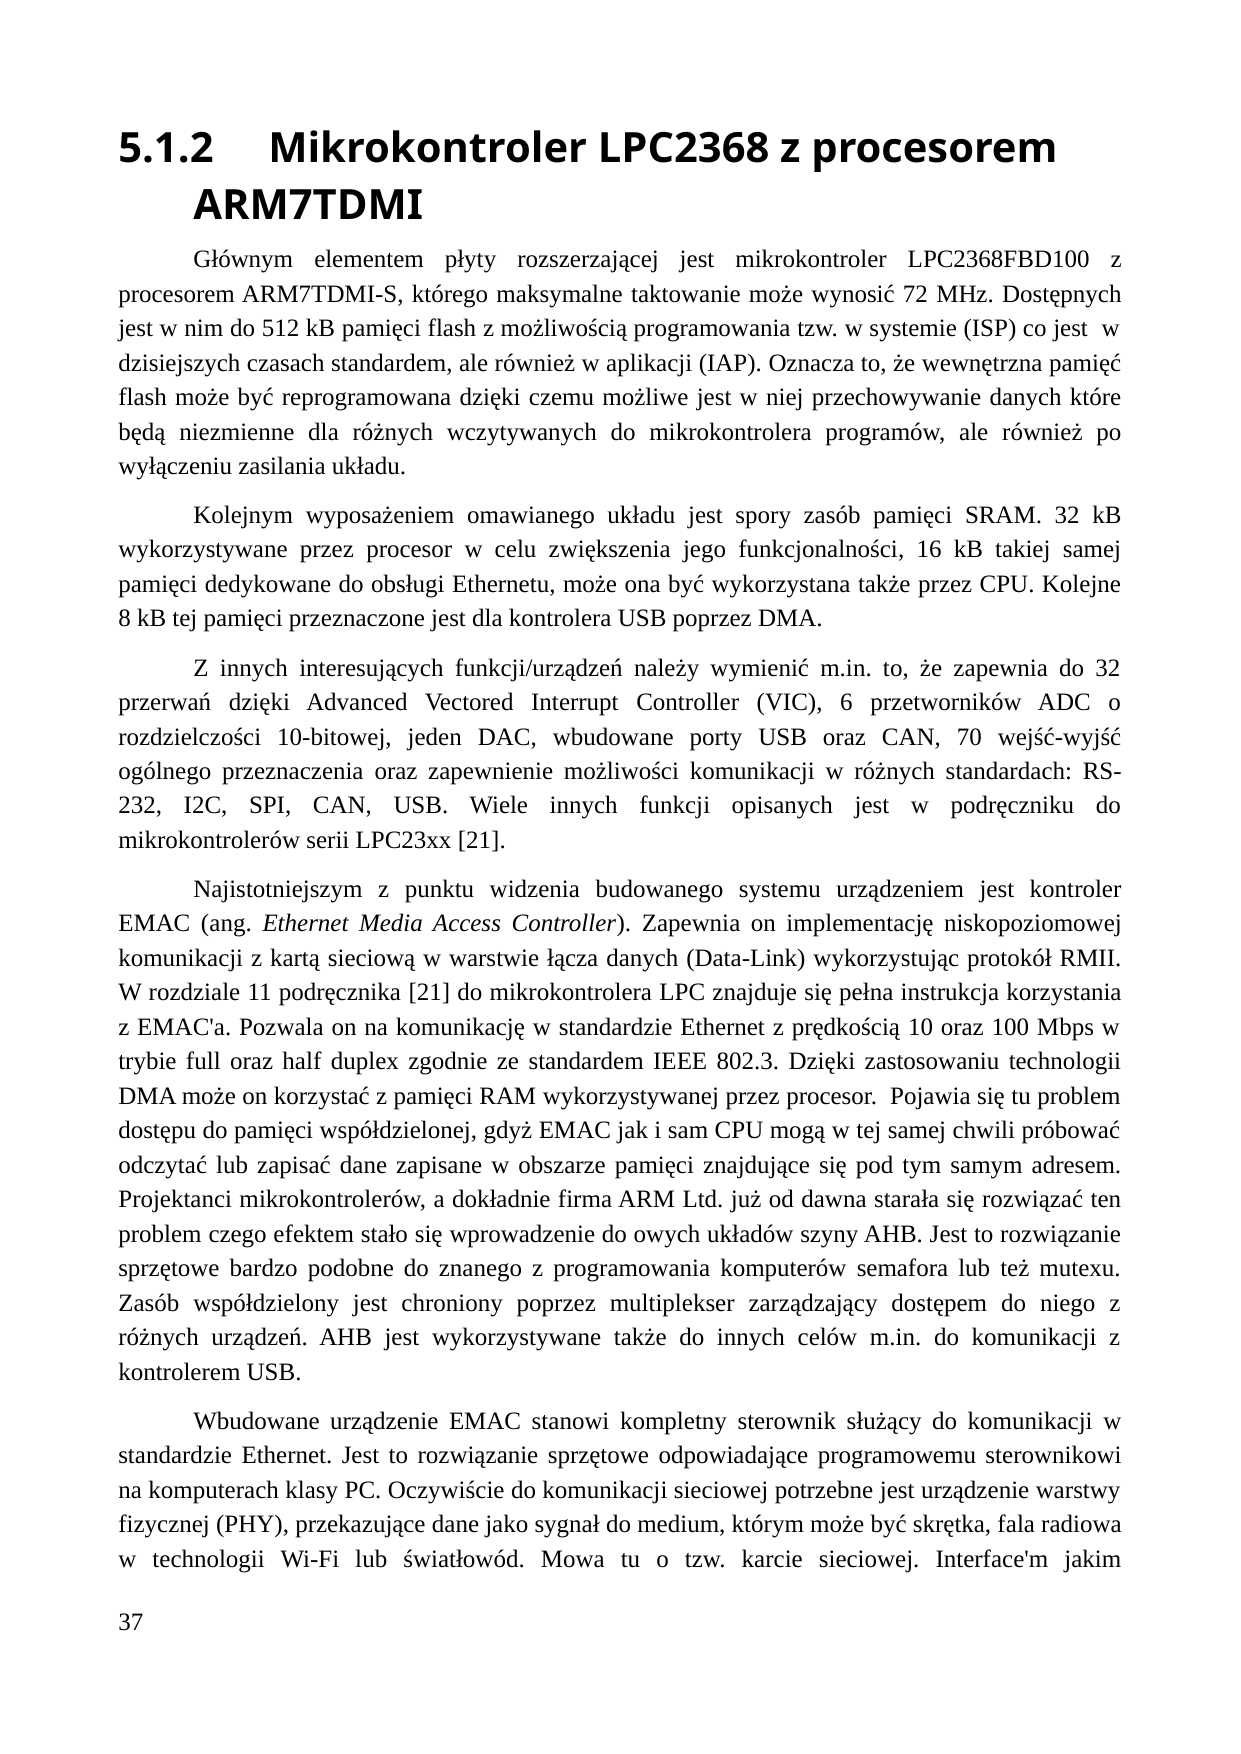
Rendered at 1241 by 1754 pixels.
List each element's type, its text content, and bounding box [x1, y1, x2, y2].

text Najistotniejszym z punktu widzenia budowanego systemu urządzeniem jest kontroler EMAC (ang. Ethernet Media Access Controller). Zapewnia on implementację niskopoziomowej komunikacji z kartą sieciową w warstwie łącza danych (Data-Link) wykorzystując protokół RMII. W rozdziale 11 podręcznika [21] do mikrokontrolera LPC znajduje się pełna instrukcja korzystania z EMAC'a. Pozwala on na komunikację w standardzie Ethernet z prędkością 10 oraz 100 Mbps w trybie full oraz half duplex zgodnie ze standardem IEEE 802.3. Dzięki zastosowaniu technologii DMA może on korzystać z pamięci RAM wykorzystywanej przez procesor. Pojawia się tu problem dostępu do pamięci współdzielonej, gdyż EMAC jak i sam CPU mogą w tej samej chwili próbować odczytać lub zapisać dane zapisane w obszarze pamięci znajdujące się pod tym samym adresem. Projektanci mikrokontrolerów, a dokładnie firma ARM Ltd. już od dawna starała się rozwiązać ten problem czego efektem stało się wprowadzenie do owych układów szyny AHB. Jest to rozwiązanie sprzętowe bardzo podobne do znanego z programowania komputerów semafora lub też mutexu. Zasób współdzielony jest chroniony poprzez multiplekser zarządzający dostępem do niego z różnych urządzeń. AHB jest wykorzystywane także do innych celów m.in. do komunikacji z kontrolerem USB. [118, 874, 1122, 1386]
text Głównym elementem płyty rozszerzającej jest mikrokontroler LPC2368FBD100 z procesorem ARM7TDMI-S, którego maksymalne taktowanie może wynosić 72 MHz. Dostępnych jest w nim do 512 kB pamięci flash z możliwością programowania tzw. w systemie (ISP) co jest w dzisiejszych czasach standardem, ale również w aplikacji (IAP). Oznacza to, że wewnętrzna pamięć flash może być reprogramowana dzięki czemu możliwe jest w niej przechowywanie danych które będą niezmienne dla różnych wczytywanych do mikrokontrolera programów, ale również po wyłączeniu zasilania układu. [118, 244, 1122, 480]
subtitle Mikrokontroler LPC2368 z procesorem ARM7TDMI [118, 118, 1122, 232]
text Kolejnym wyposażeniem omawianego układu jest spory zasób pamięci SRAM. 32 kB wykorzystywane przez procesor w celu zwiększenia jego funkcjonalności, 16 kB takiej samej pamięci dedykowane do obsługi Ethernetu, może ona być wykorzystana także przez CPU. Kolejne 8 kB tej pamięci przeznaczone jest dla kontrolera USB poprzez DMA. [118, 500, 1122, 632]
text Z innych interesujących funkcji/urządzeń należy wymienić m.in. to, że zapewnia do 32 przerwań dzięki Advanced Vectored Interrupt Controller (VIC), 6 przetworników ADC o rozdzielczości 10-bitowej, jeden DAC, wbudowane porty USB oraz CAN, 70 wejść-wyjść ogólnego przeznaczenia oraz zapewnienie możliwości komunikacji w różnych standardach: RS-232, I2C, SPI, CAN, USB. Wiele innych funkcji opisanych jest w podręczniku do mikrokontrolerów serii LPC23xx [21]. [118, 653, 1122, 854]
text Wbudowane urządzenie EMAC stanowi kompletny sterownik służący do komunikacji w standardzie Ethernet. Jest to rozwiązanie sprzętowe odpowiadające programowemu sterownikowi na komputerach klasy PC. Oczywiście do komunikacji sieciowej potrzebne jest urządzenie warstwy fizycznej (PHY), przekazujące dane jako sygnał do medium, którym może być skrętka, fala radiowa w technologii Wi-Fi lub światłowód. Mowa tu o tzw. karcie sieciowej. Interface'm jakim [118, 1406, 1122, 1572]
